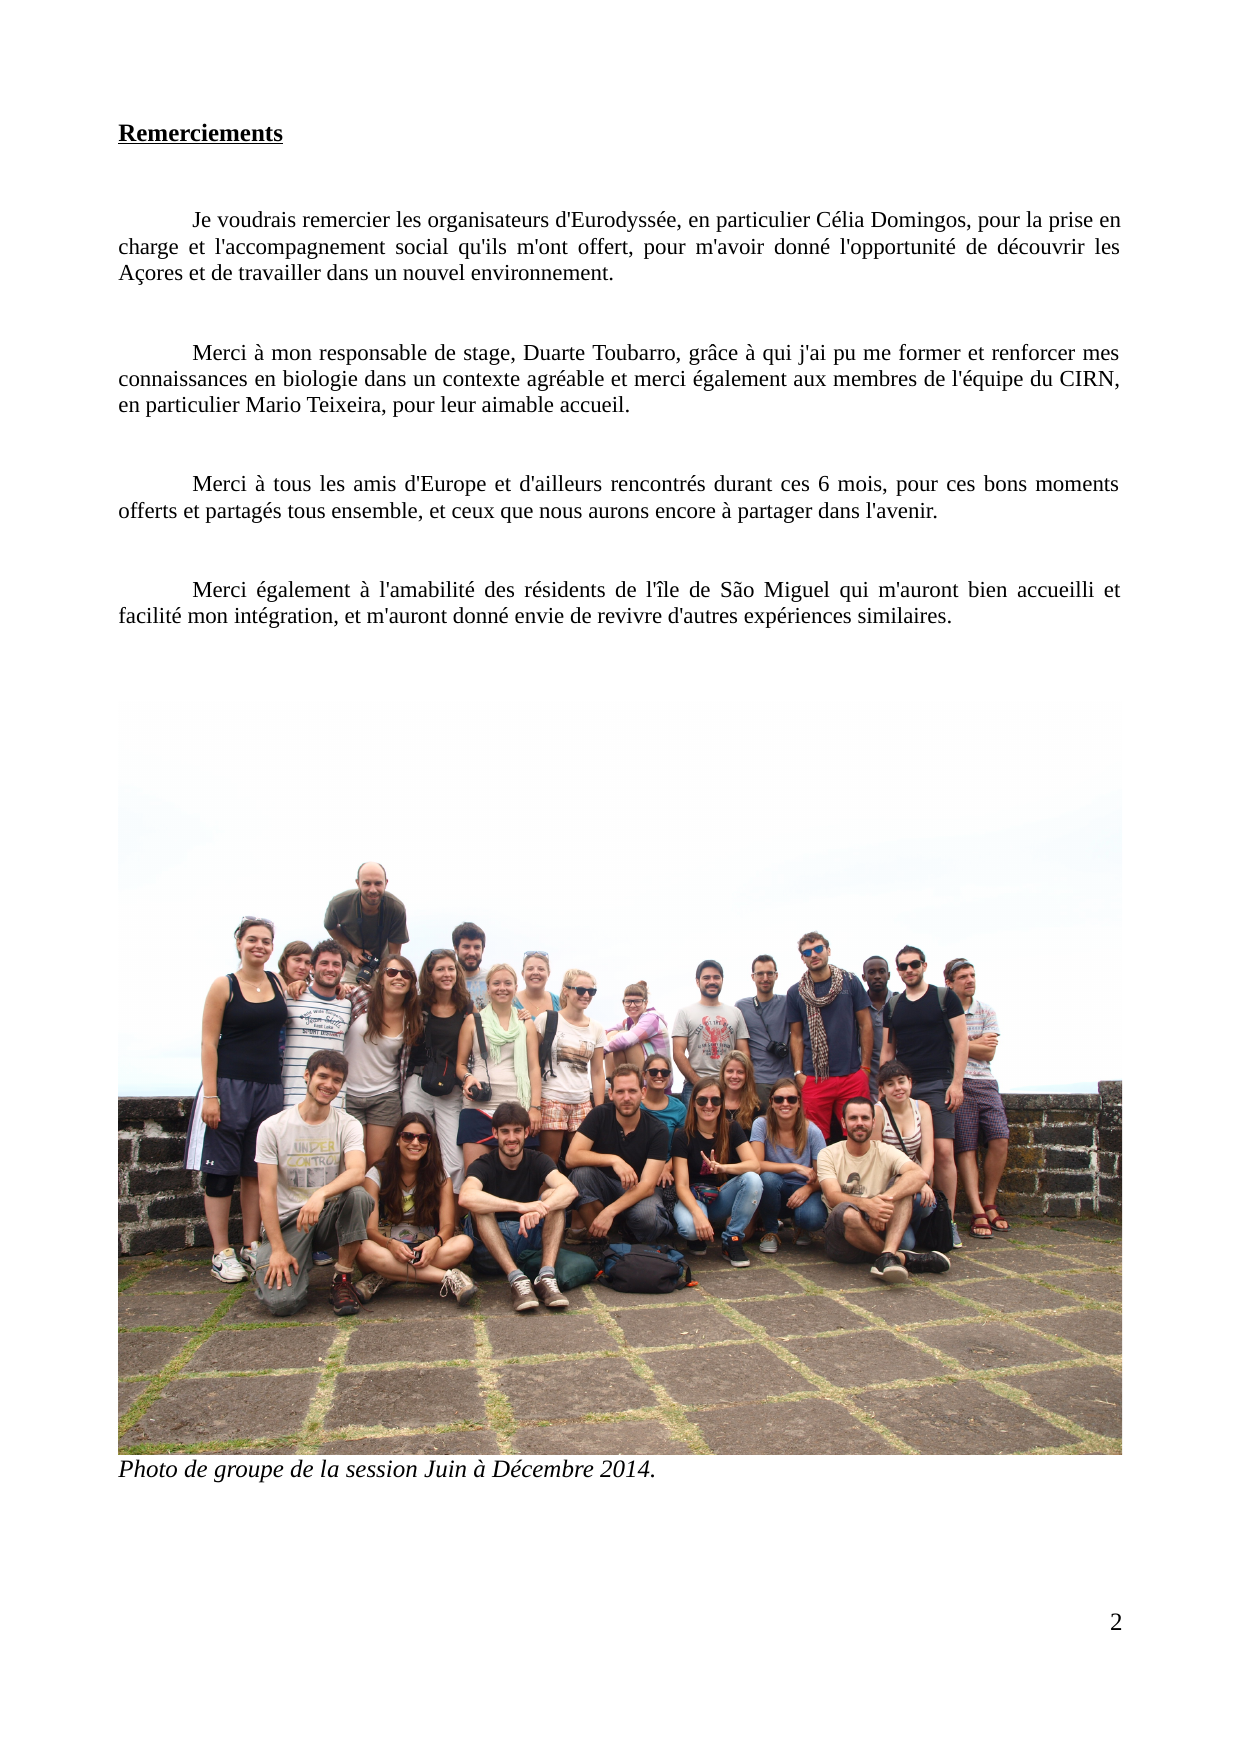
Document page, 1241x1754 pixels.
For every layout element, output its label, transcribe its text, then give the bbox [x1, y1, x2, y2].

picture [118, 701, 1123, 1455]
text Remerciements [118, 118, 1122, 147]
text Photo de groupe de la session Juin à Décembre 2014. [118, 1455, 1122, 1483]
text Je voudrais remercier les organisateurs d'Eurodyssée, en particulier Célia Domingos, pour la prise en charge et l'accompagnement social qu'ils m'ont offert, pour m'avoir donné l'opportunité de découvrir les Açores et de travailler dans un nouvel environnement. [118, 204, 1122, 286]
text Merci à mon responsable de stage, Duarte Toubarro, grâce à qui j'ai pu me former et renforcer mes connaissances en biologie dans un contexte agréable et merci également aux membres de l'équipe du CIRN, en particulier Mario Teixeira, pour leur aimable accueil. [118, 338, 1122, 418]
text Merci à tous les amis d'Europe et d'ailleurs rencontrés durant ces 6 mois, pour ces bons moments offerts et partagés tous ensemble, et ceux que nous aurons encore à partager dans l'avenir. [118, 470, 1122, 523]
text Merci également à l'amabilité des résidents de l'île de São Miguel qui m'auront bien accueilli et facilité mon intégration, et m'auront donné envie de revivre d'autres expériences similaires. [118, 576, 1122, 628]
